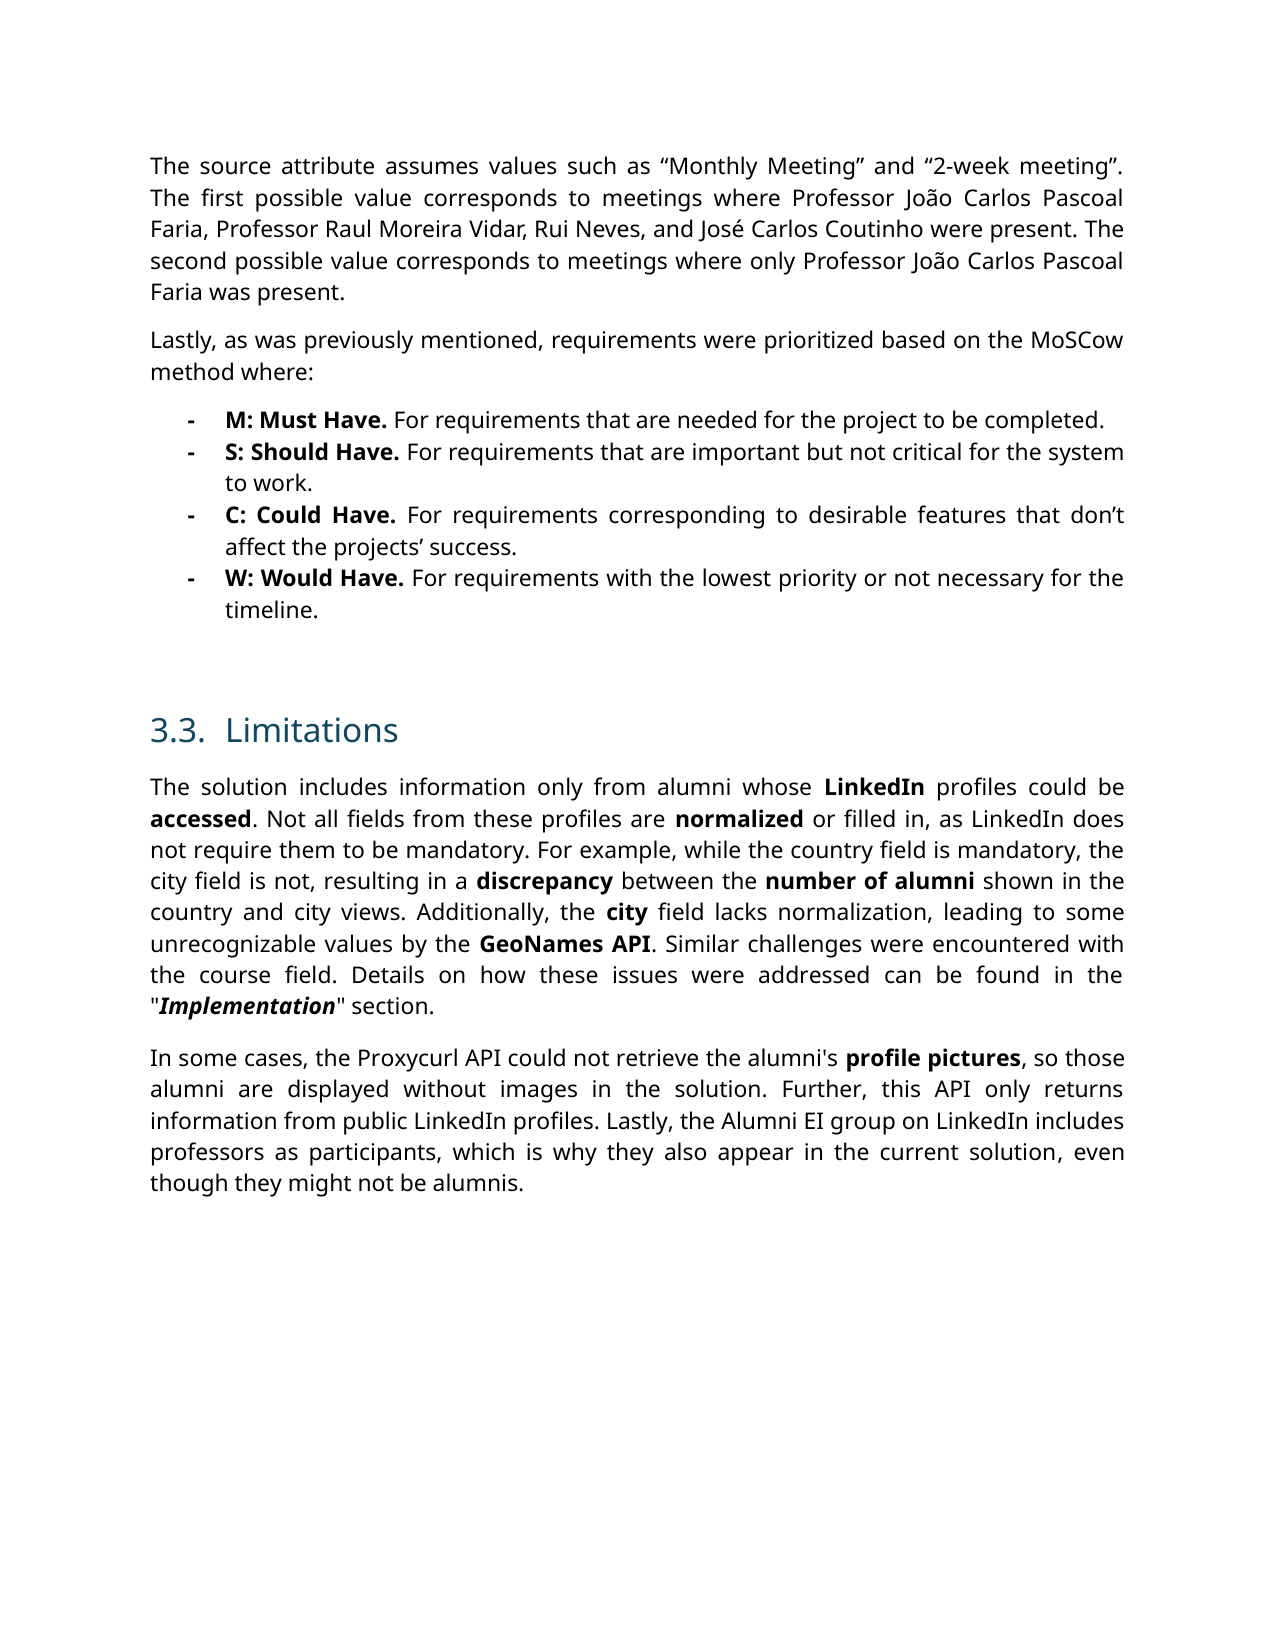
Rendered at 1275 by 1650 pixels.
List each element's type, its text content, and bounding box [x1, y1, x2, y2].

list C: Could Have. For requirements corresponding to desirable features that don’t affect the projects’ success. [187, 499, 1125, 562]
text Lastly, as was previously mentioned, requirements were prioritized based on the MoSCow method where: [150, 324, 1125, 387]
list M: Must Have. For requirements that are needed for the project to be completed. [187, 404, 1125, 436]
text The solution includes information only from alumni whose LinkedIn profiles could be accessed. Not all fields from these profiles are normalized or filled in, as LinkedIn does not require them to be mandatory. For example, while the country field is mandatory, the city field is not, resulting in a discrepancy between the number of alumni shown in the country and city views. Additionally, the city field lacks normalization, leading to some unrecognizable values by the GeoNames API. Similar challenges were encountered with the course field. Details on how these issues were addressed can be found in the "Implementation" section. [150, 771, 1125, 1021]
list S: Should Have. For requirements that are important but not critical for the system to work. [187, 436, 1125, 499]
text The source attribute assumes values such as “Monthly Meeting” and “2-week meeting”. The first possible value corresponds to meetings where Professor João Carlos Pascoal Faria, Professor Raul Moreira Vidar, Rui Neves, and José Carlos Coutinho were present. The second possible value corresponds to meetings where only Professor João Carlos Pascoal Faria was present. [150, 150, 1125, 307]
subtitle Limitations [150, 707, 1125, 752]
text In some cases, the Proxycurl API could not retrieve the alumni's profile pictures, so those alumni are displayed without images in the solution. Further, this API only returns information from public LinkedIn profiles. Lastly, the Alumni EI group on LinkedIn includes professors as participants, which is why they also appear in the current solution, even though they might not be alumnis. [150, 1042, 1125, 1198]
list W: Would Have. For requirements with the lowest priority or not necessary for the timeline. [187, 562, 1125, 625]
